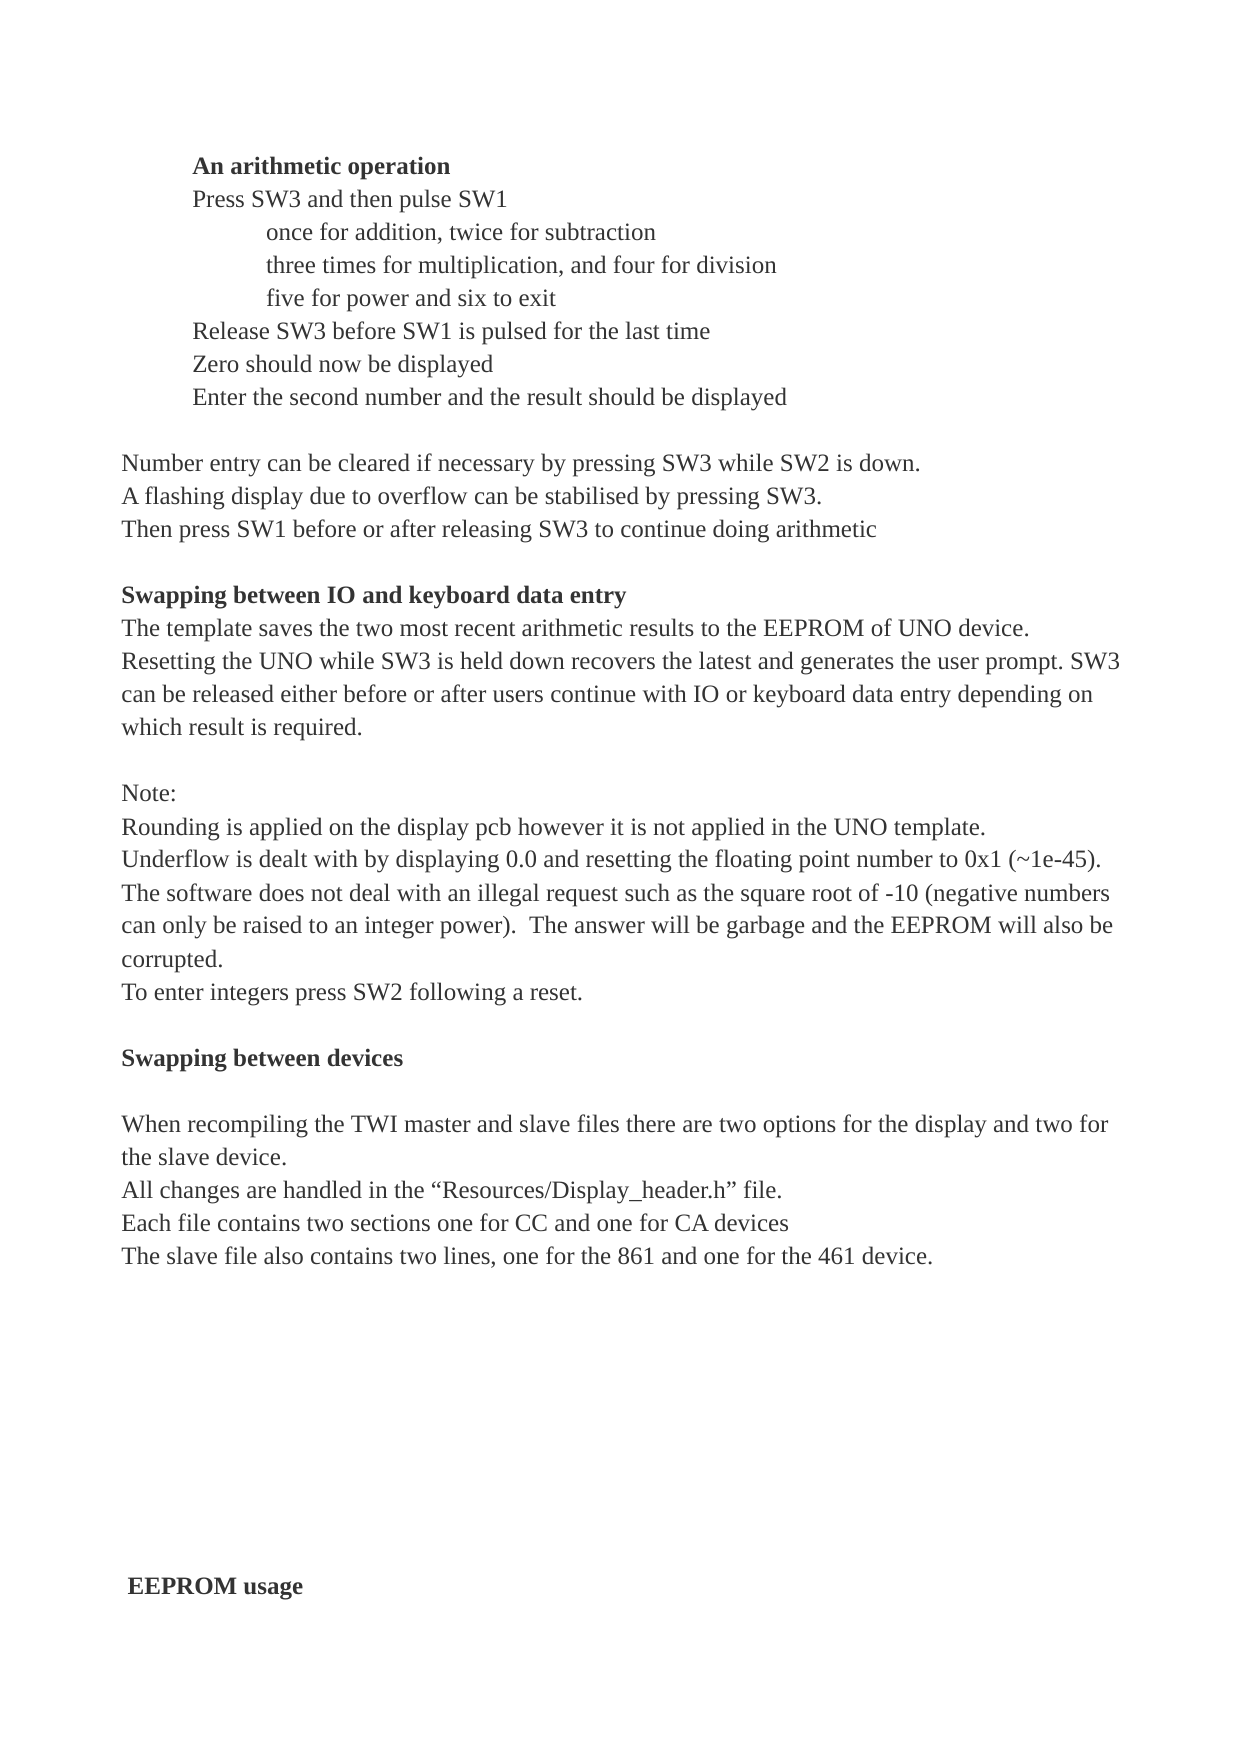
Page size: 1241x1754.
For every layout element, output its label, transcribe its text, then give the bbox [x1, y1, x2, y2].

text Zero should now be displayed [119, 349, 1122, 378]
text five for power and six to exit [119, 283, 1122, 312]
text Enter the second number and the result should be displayed [119, 382, 1122, 411]
text The software does not deal with an illegal request such as the square root of -10 (negative numbers can only be raised to an integer power). The answer will be garbage and the EEPROM will also be corrupted. [119, 878, 1122, 972]
text Each file contains two sections one for CC and one for CA devices [119, 1208, 1122, 1237]
text A flashing display due to overflow can be stabilised by pressing SW3. [119, 481, 1122, 510]
text Swapping between devices [119, 1043, 1122, 1071]
text Rounding is applied on the display pcb however it is not applied in the UNO template. [119, 812, 1122, 840]
text Swapping between IO and keyboard data entry [119, 580, 1122, 609]
text Note: [119, 778, 1122, 807]
text The slave file also contains two lines, one for the 861 and one for the 461 device. [119, 1241, 1122, 1269]
text Release SW3 before SW1 is pulsed for the last time [119, 316, 1122, 345]
text Then press SW1 before or after releasing SW3 to continue doing arithmetic [119, 514, 1122, 543]
text Number entry can be cleared if necessary by pressing SW3 while SW2 is down. [119, 448, 1122, 477]
text three times for multiplication, and four for division [119, 250, 1122, 279]
text All changes are handled in the “Resources/Display_header.h” file. [119, 1175, 1122, 1203]
text Underflow is dealt with by displaying 0.0 and resetting the floating point number to 0x1 (~1e-45). [119, 844, 1122, 873]
text An arithmetic operation [119, 151, 1122, 180]
text Press SW3 and then pulse SW1 [119, 184, 1122, 213]
text once for addition, twice for subtraction [119, 217, 1122, 246]
text EEPROM usage [119, 1571, 1122, 1600]
text To enter integers press SW2 following a reset. [119, 977, 1122, 1005]
text When recompiling the TWI master and slave files there are two options for the display and two for the slave device. [119, 1109, 1122, 1171]
text The template saves the two most recent arithmetic results to the EEPROM of UNO device. [119, 613, 1122, 642]
text Resetting the UNO while SW3 is held down recovers the latest and generates the user prompt. SW3 can be released either before or after users continue with IO or keyboard data entry depending on which result is required. [119, 646, 1122, 741]
